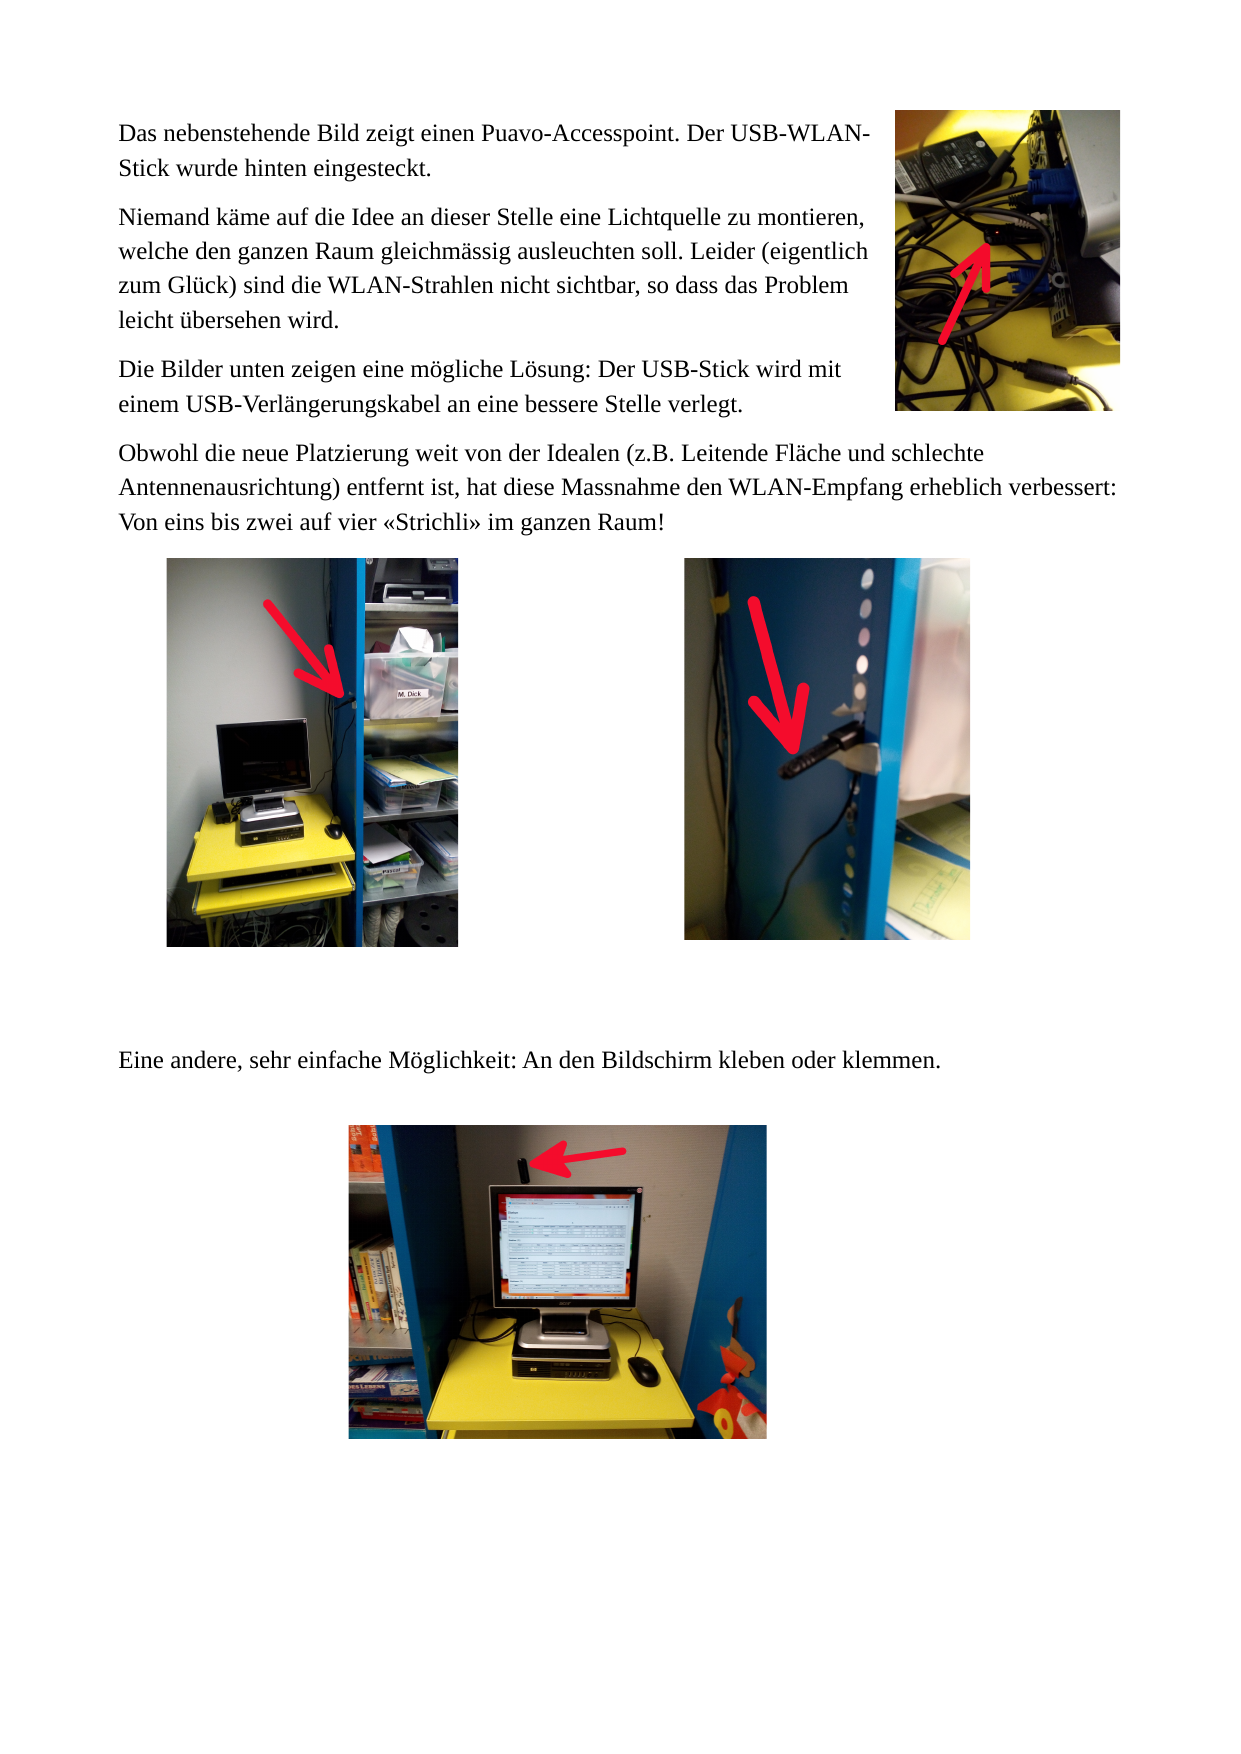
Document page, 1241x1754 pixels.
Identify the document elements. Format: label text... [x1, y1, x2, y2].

text Obwohl die neue Platzierung weit von der Idealen (z.B. Leitende Fläche und schlechte Antennenausrichtung) entfernt ist, hat diese Massnahme den WLAN-Empfang erheblich verbessert: Von eins bis zwei auf vier «Strichli» im ganzen Raum! [118, 438, 1122, 535]
text Eine andere, sehr einfache Möglichkeit: An den Bildschirm kleben oder klemmen. [118, 1045, 1122, 1074]
text Niemand käme auf die Idee an dieser Stelle eine Lichtquelle zu montieren, welche den ganzen Raum gleichmässig ausleuchten soll. Leider (eigentlich zum Glück) sind die WLAN-Strahlen nicht sichtbar, so dass das Problem leicht übersehen wird. [118, 202, 895, 334]
text Das nebenstehende Bild zeigt einen Puavo-Accesspoint. Der USB-WLAN-Stick wurde hinten eingesteckt. [118, 118, 895, 181]
text Die Bilder unten zeigen eine mögliche Lösung: Der USB-Stick wird mit einem USB-Verlängerungskabel an eine bessere Stelle verlegt. [118, 354, 1122, 417]
picture [684, 558, 971, 940]
picture [166, 558, 459, 947]
picture [895, 110, 1121, 411]
picture [348, 1125, 767, 1439]
